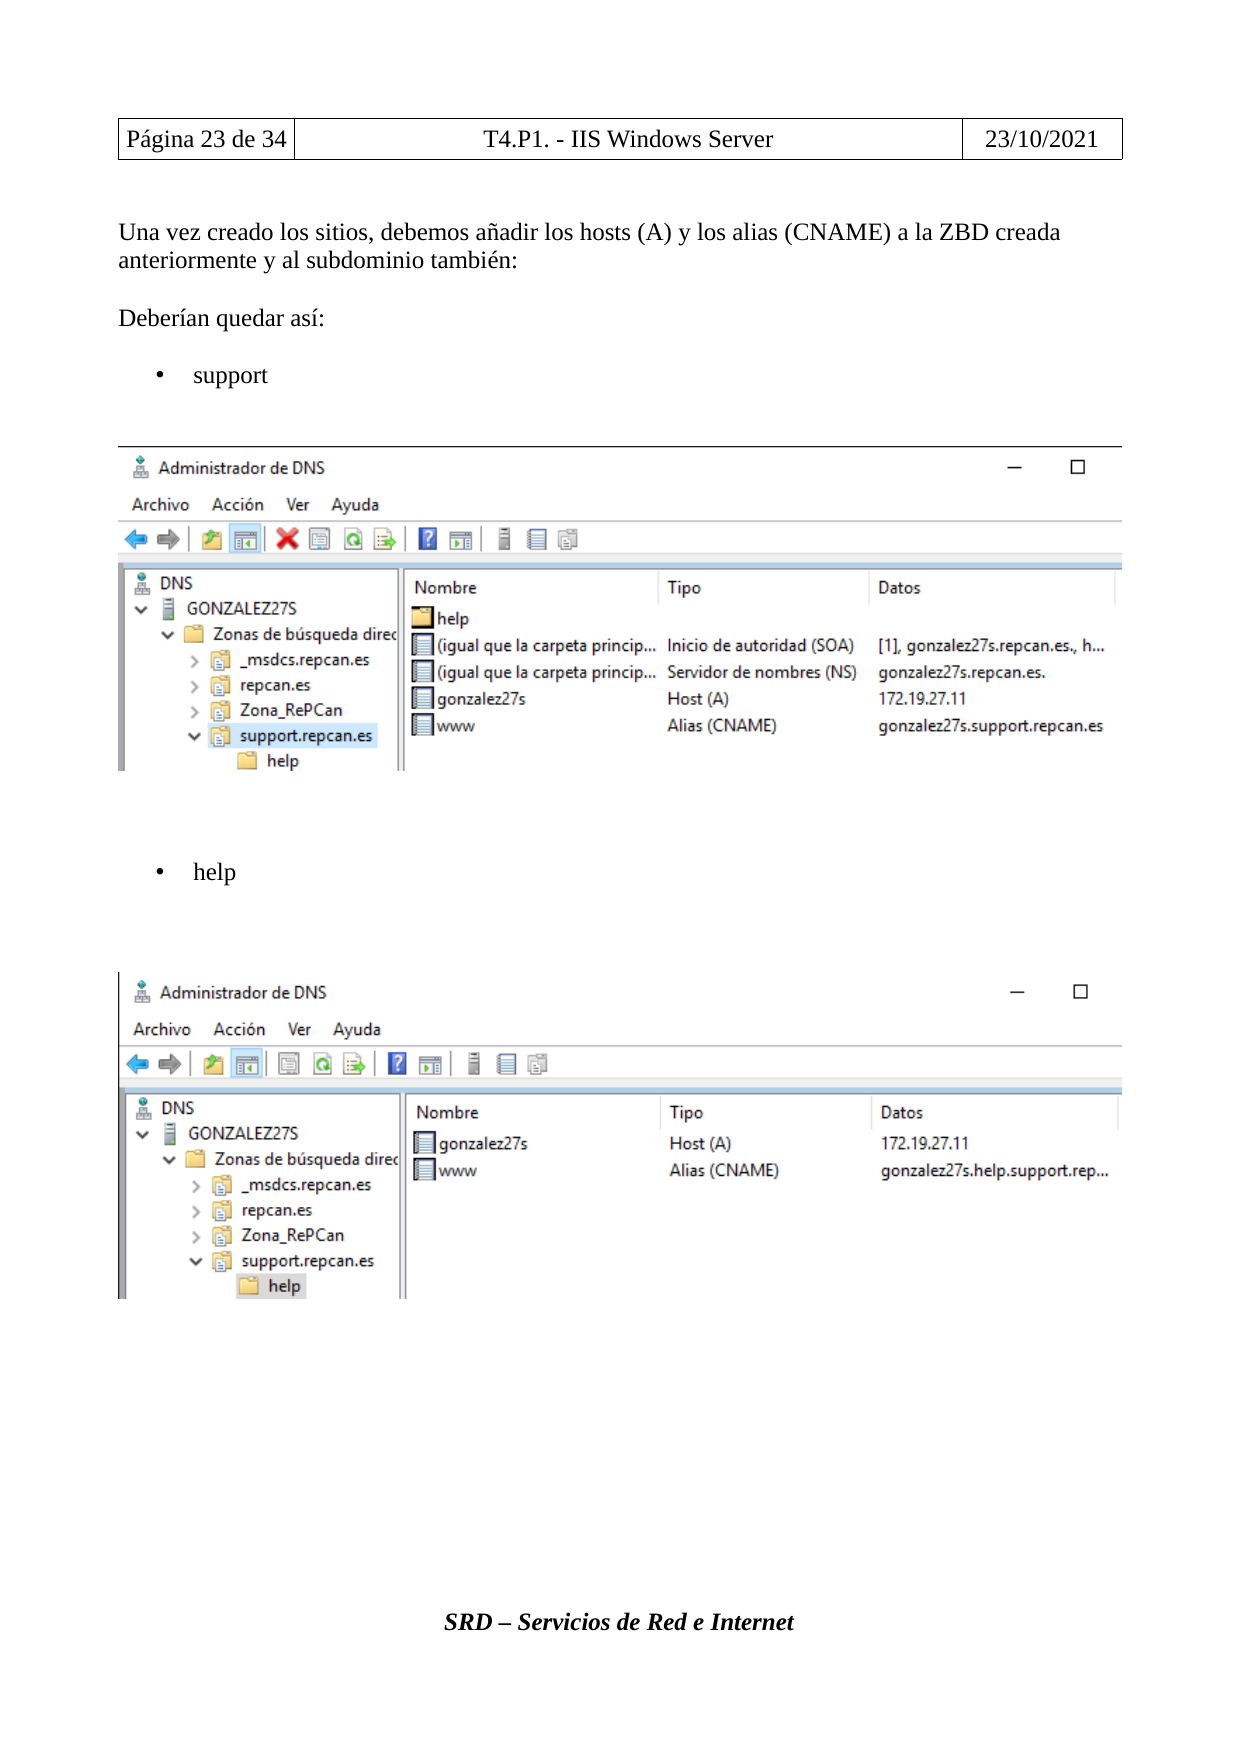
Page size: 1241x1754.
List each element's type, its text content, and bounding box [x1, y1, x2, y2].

list help [156, 857, 1122, 886]
text Deberían quedar así: [118, 303, 1122, 332]
list support [156, 361, 1122, 389]
picture [118, 972, 1123, 1299]
text Una vez creado los sitios, debemos añadir los hosts (A) y los alias (CNAME) a la ZBD creada anteriormente y al subdominio también: [118, 217, 1122, 274]
picture [118, 446, 1123, 771]
